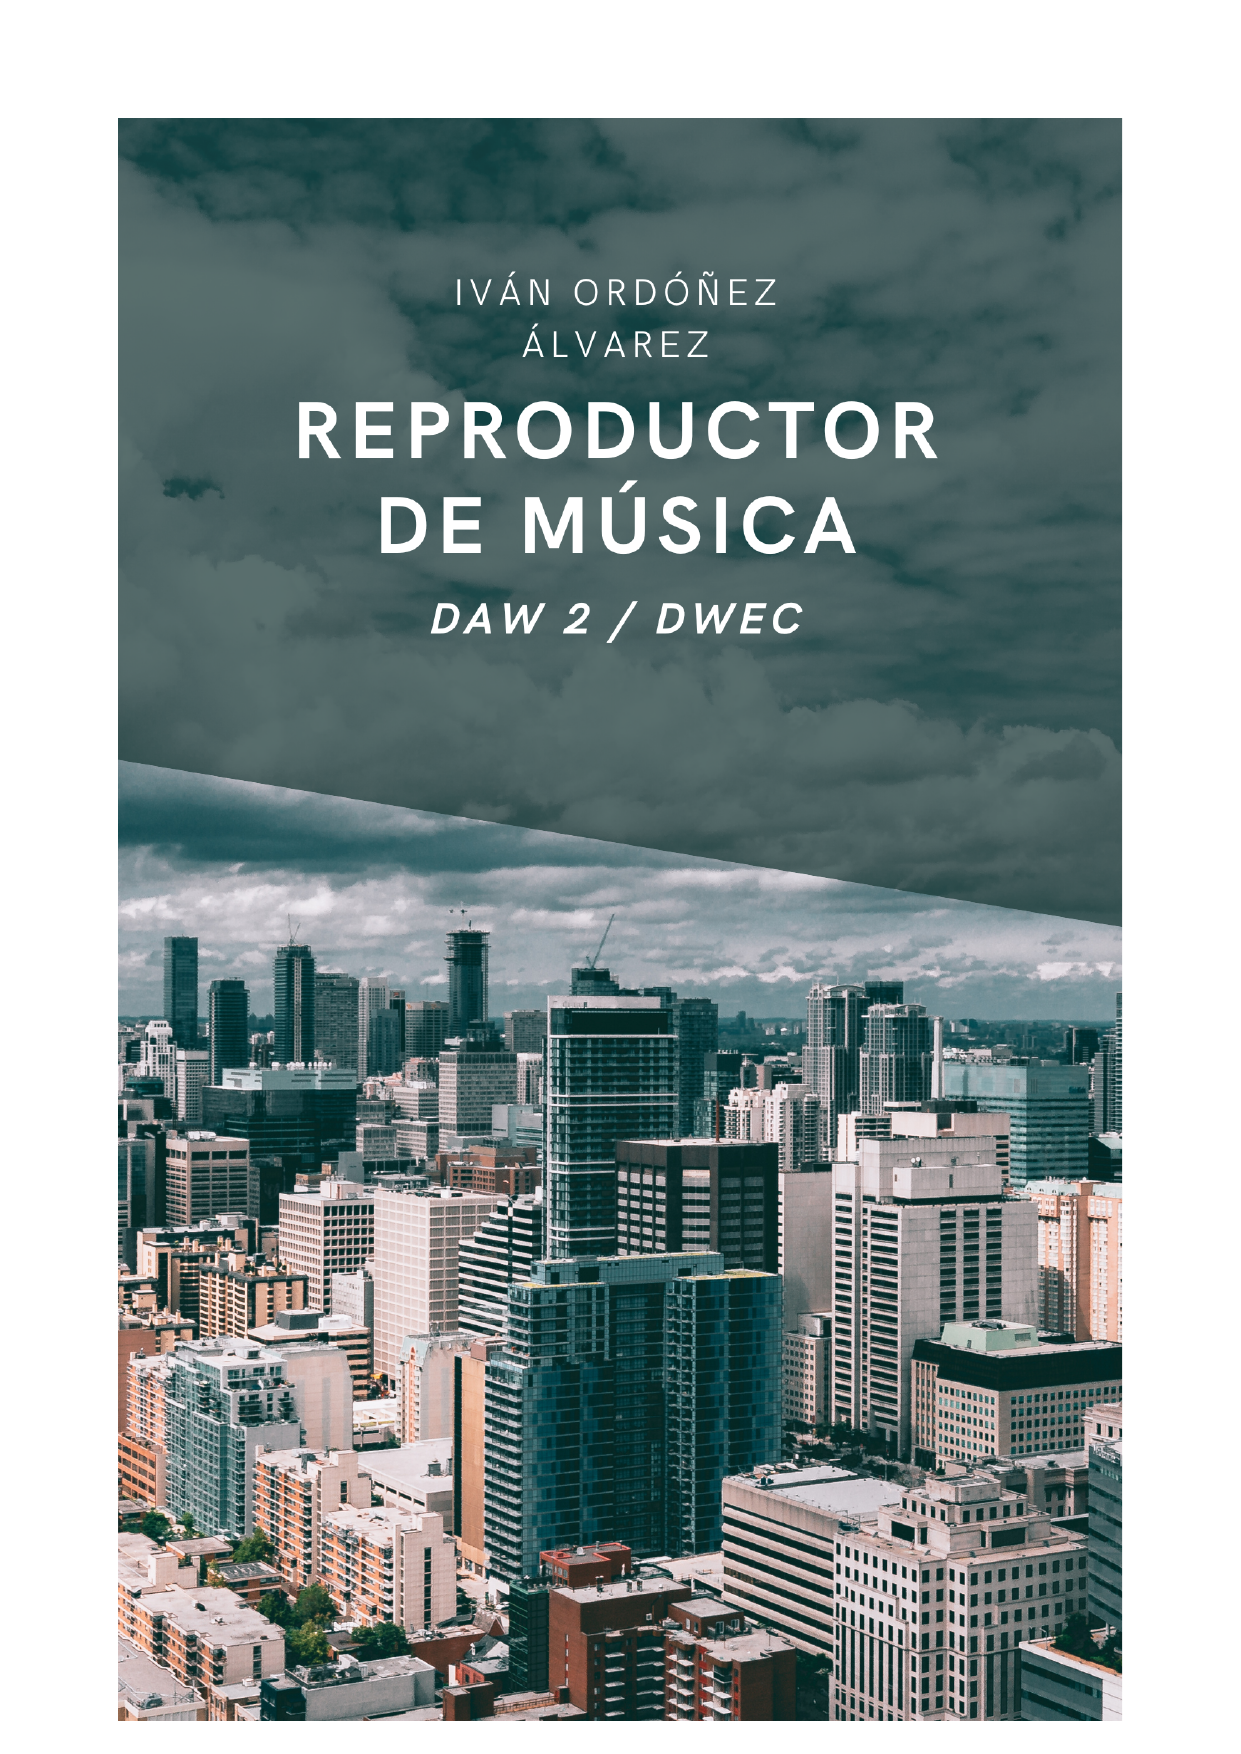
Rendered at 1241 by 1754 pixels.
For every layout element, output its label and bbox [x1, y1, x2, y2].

picture [118, 118, 1123, 1721]
